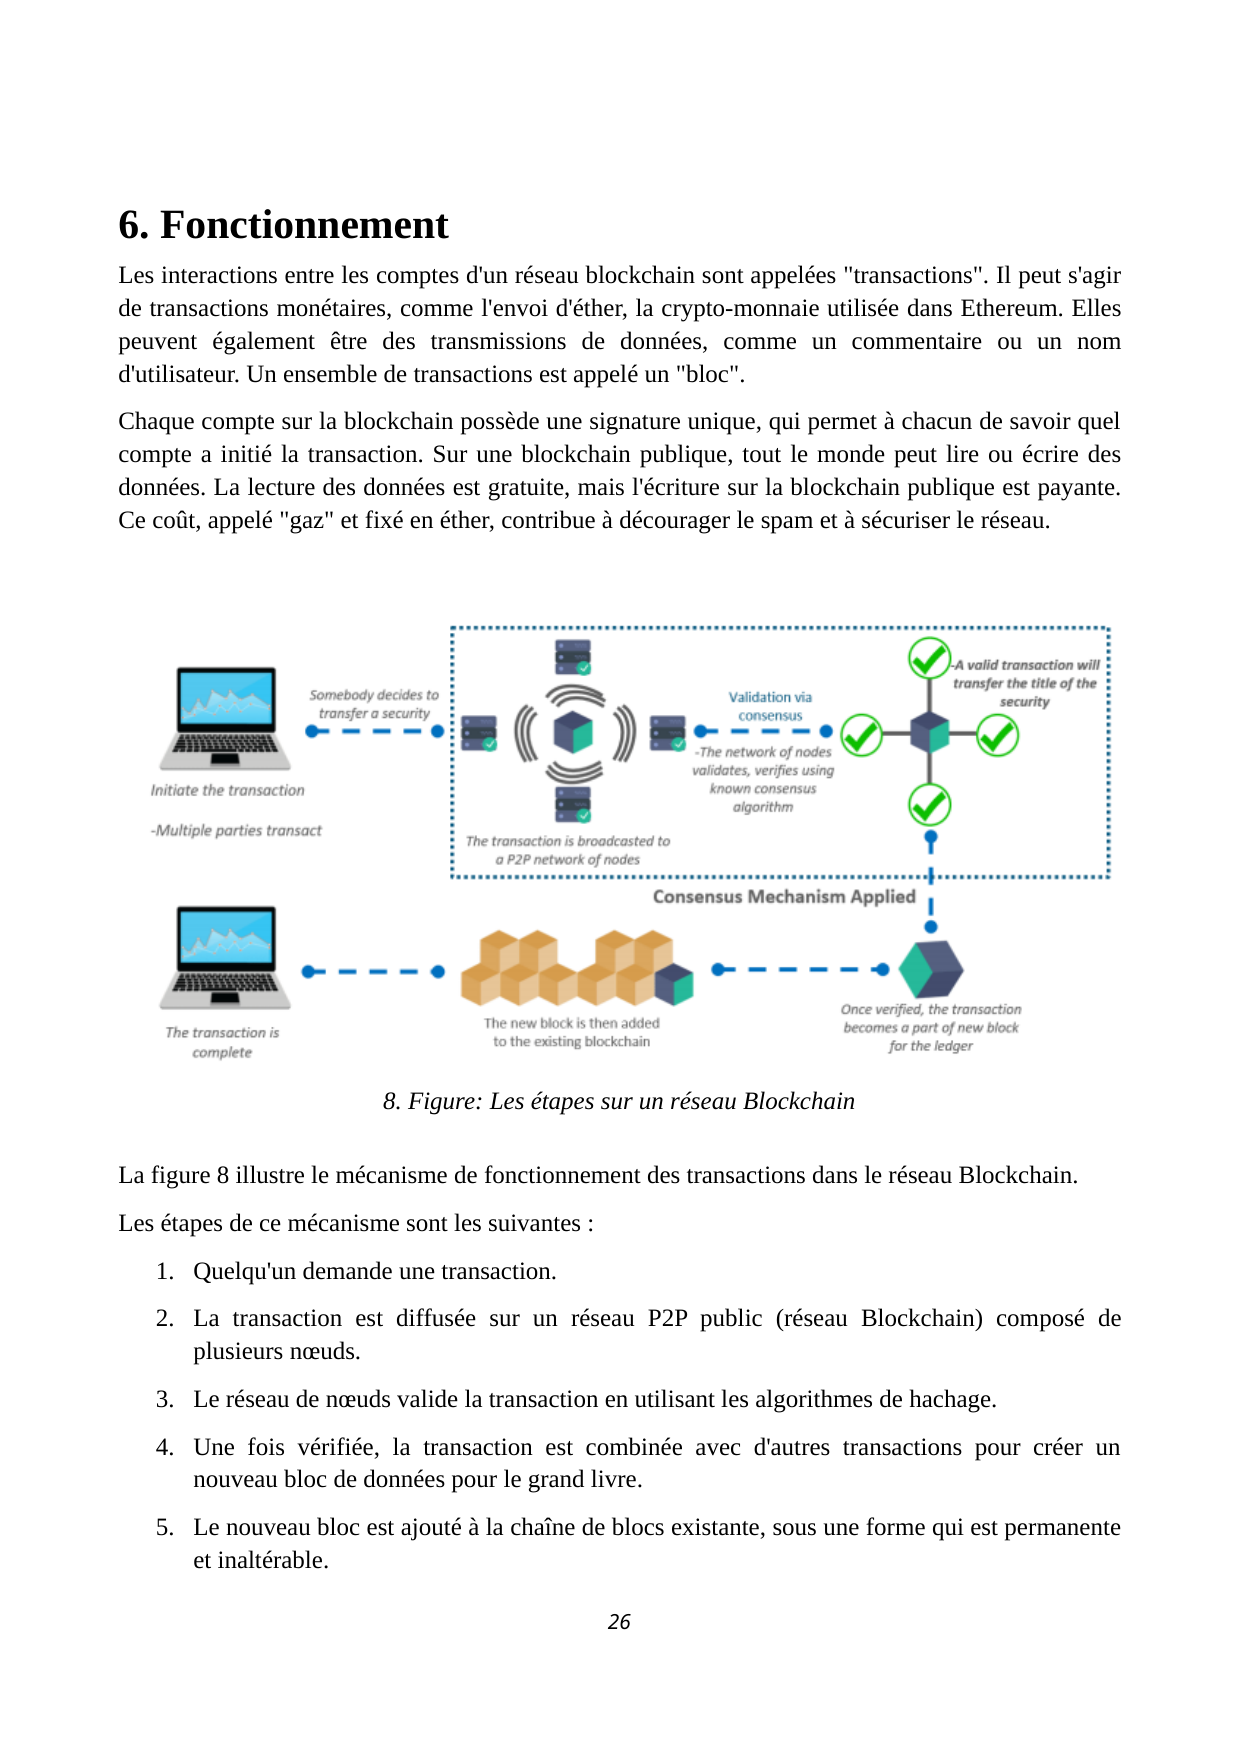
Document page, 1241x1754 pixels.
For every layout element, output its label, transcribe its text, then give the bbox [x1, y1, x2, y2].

list La transaction est diffusée sur un réseau P2P public (réseau Blockchain) composé de plusieurs nœuds. [156, 1303, 1122, 1365]
text Chaque compte sur la blockchain possède une signature unique, qui permet à chacun de savoir quel compte a initié la transaction. Sur une blockchain publique, tout le monde peut lire ou écrire des données. La lecture des données est gratuite, mais l'écriture sur la blockchain publique est payante. Ce coût, appelé "gaz" et fixé en éther, contribue à décourager le spam et à sécuriser le réseau. [118, 406, 1122, 534]
subtitle 6. Fonctionnement [118, 199, 1122, 247]
text 8. Figure: Les étapes sur un réseau Blockchain [118, 1086, 1122, 1115]
list Le réseau de nœuds valide la transaction en utilisant les algorithmes de hachage. [156, 1384, 1122, 1413]
text Les étapes de ce mécanisme sont les suivantes : [118, 1208, 1122, 1237]
text La figure 8 illustre le mécanisme de fonctionnement des transactions dans le réseau Blockchain. [118, 1161, 1122, 1189]
list Quelqu'un demande une transaction. [156, 1256, 1122, 1284]
list Une fois vérifiée, la transaction est combinée avec d'autres transactions pour créer un nouveau bloc de données pour le grand livre. [156, 1432, 1122, 1493]
text Les interactions entre les comptes d'un réseau blockchain sont appelées "transactions". Il peut s'agir de transactions monétaires, comme l'envoi d'éther, la crypto-monnaie utilisée dans Ethereum. Elles peuvent également être des transmissions de données, comme un commentaire ou un nom d'utilisateur. Un ensemble de transactions est appelé un "bloc". [118, 260, 1122, 388]
picture [118, 613, 1123, 1086]
list Le nouveau bloc est ajouté à la chaîne de blocs existante, sous une forme qui est permanente et inaltérable. [156, 1512, 1122, 1574]
